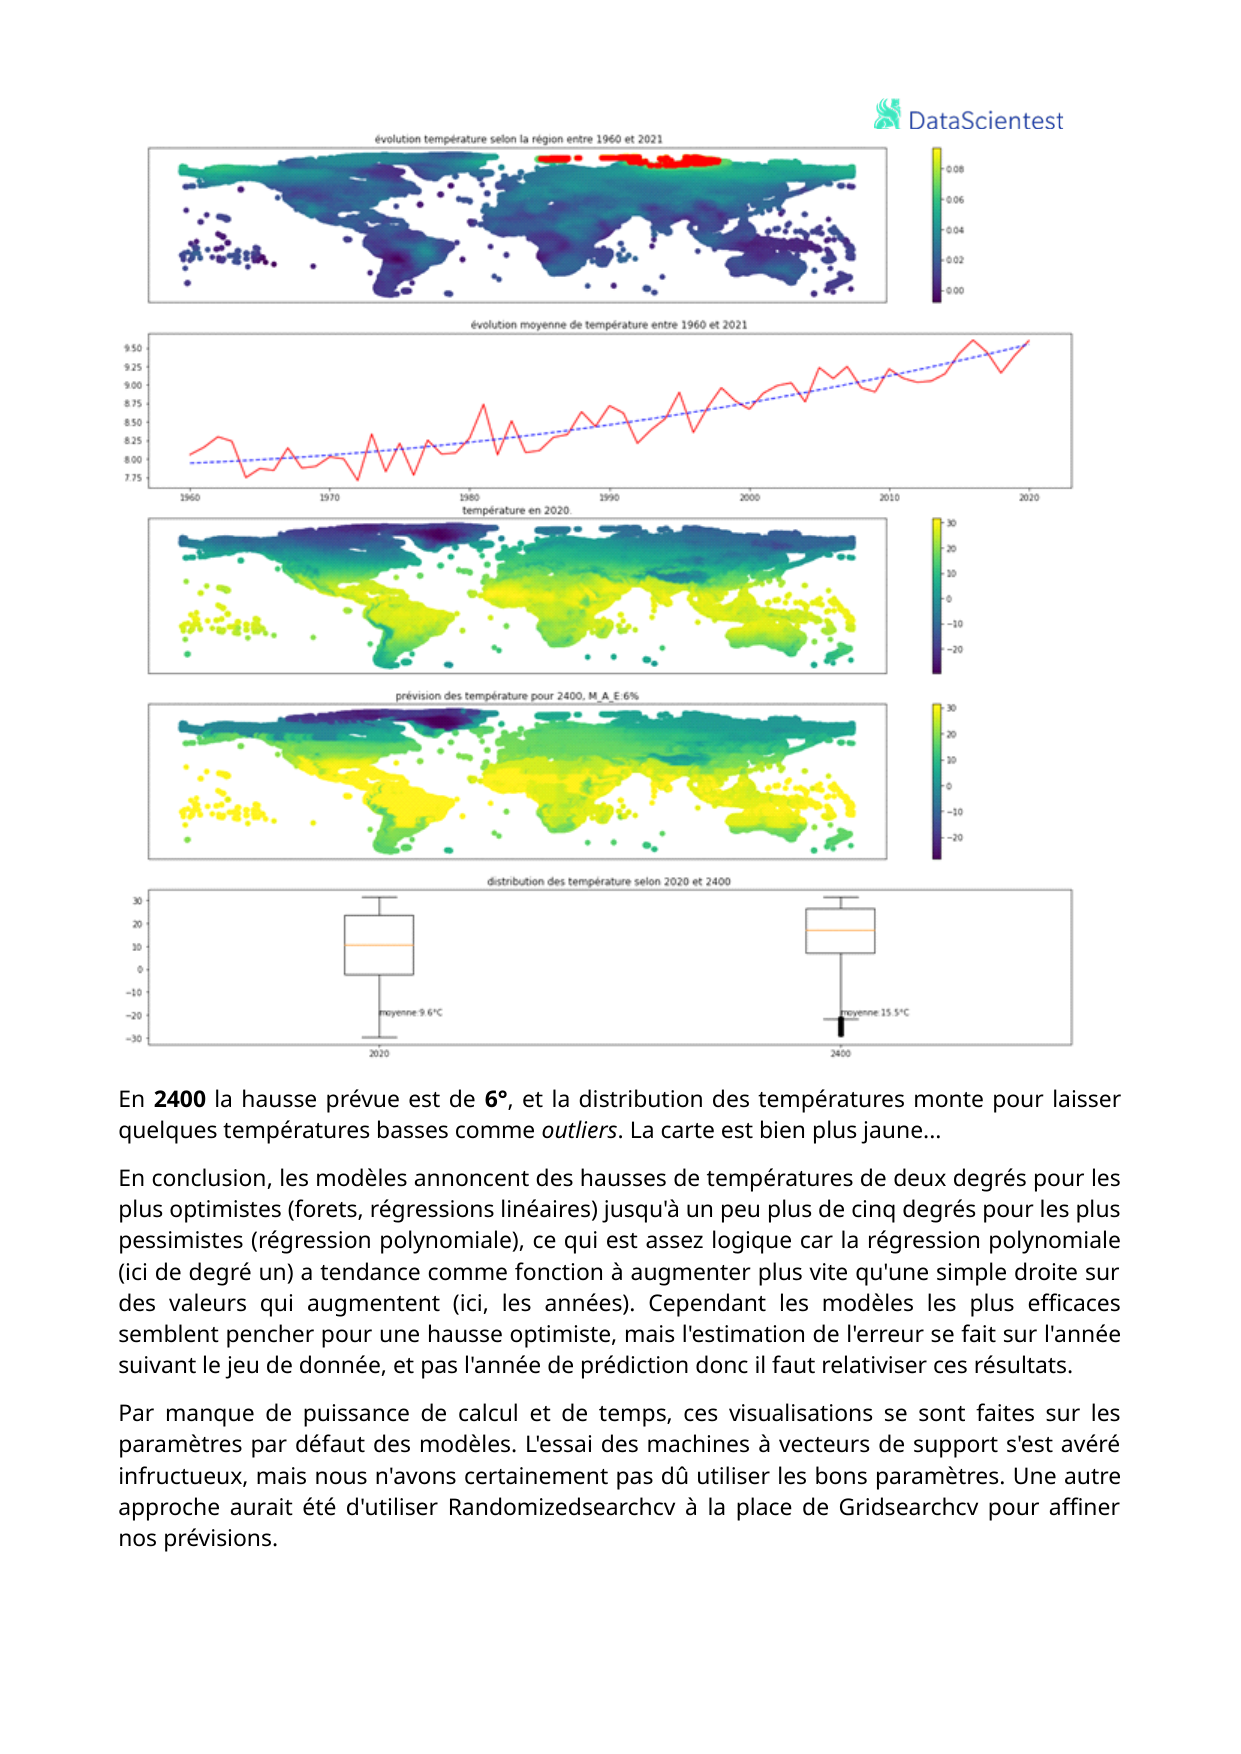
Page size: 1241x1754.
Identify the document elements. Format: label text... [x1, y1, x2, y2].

text Par manque de puissance de calcul et de temps, ces visualisations se sont faites sur les paramètres par défaut des modèles. L'essai des machines à vecteurs de support s'est avéré infructueux, mais nous n'avons certainement pas dû utiliser les bons paramètres. Une autre approche aurait été d'utiliser Randomizedsearchcv à la place de Gridsearchcv pour affiner nos prévisions. [118, 1397, 1122, 1553]
text En conclusion, les modèles annoncent des hausses de températures de deux degrés pour les plus optimistes (forets, régressions linéaires) jusqu'à un peu plus de cinq degrés pour les plus pessimistes (régression polynomiale), ce qui est assez logique car la régression polynomiale (ici de degré un) a tendance comme fonction à augmenter plus vite qu'une simple droite sur des valeurs qui augmentent (ici, les années). Cependant les modèles les plus efficaces semblent pencher pour une hausse optimiste, mais l'estimation de l'erreur se fait sur l'année suivant le jeu de donnée, et pas l'année de prédiction donc il faut relativiser ces résultats. [118, 1162, 1122, 1380]
text En 2400 la hausse prévue est de 6°, et la distribution des températures monte pour laisser quelques températures basses comme outliers. La carte est bien plus jaune... [118, 1082, 1122, 1145]
